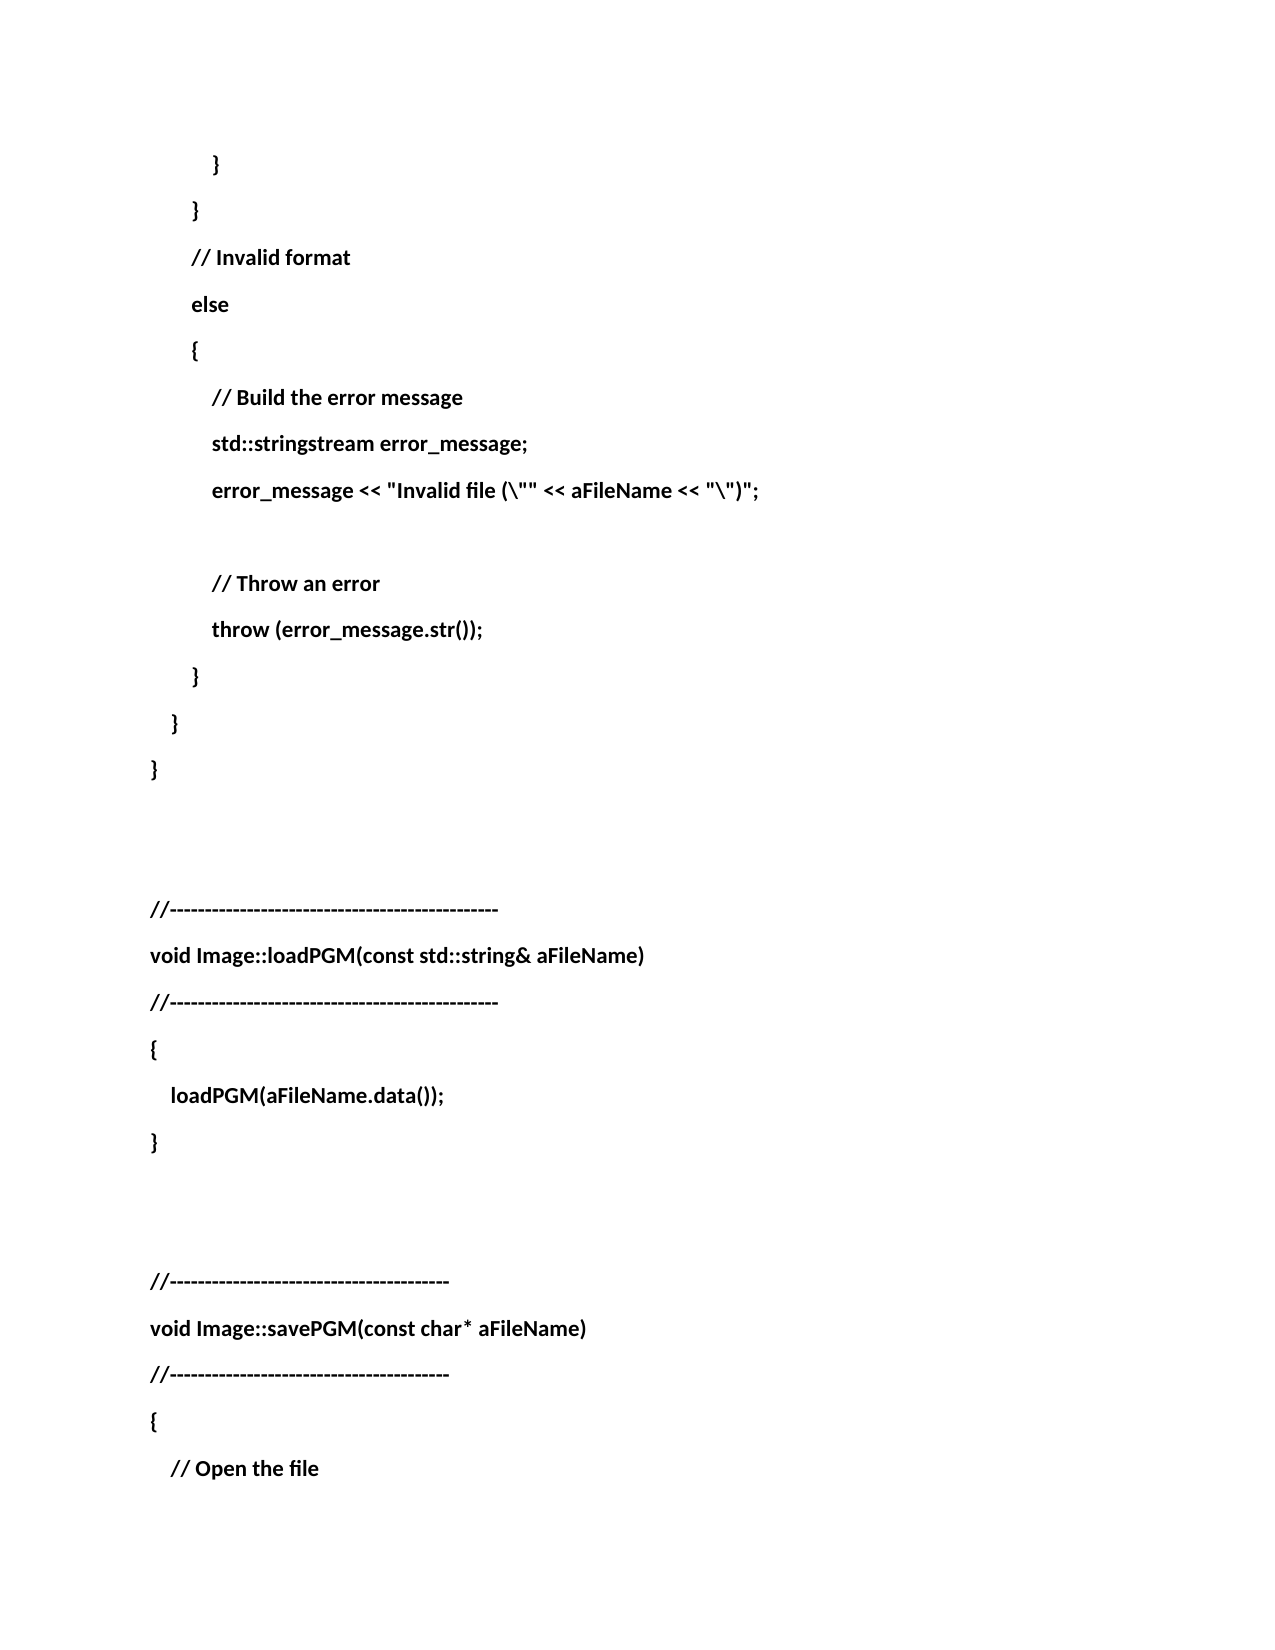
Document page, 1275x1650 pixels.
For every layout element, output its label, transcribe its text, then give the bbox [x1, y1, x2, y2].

text throw (error_message.str()); [150, 616, 1125, 644]
text else [150, 290, 1125, 318]
text } [150, 1128, 1125, 1156]
text // Build the error message [150, 383, 1125, 411]
text // Throw an error [150, 569, 1125, 597]
text { [150, 1035, 1125, 1063]
text // Open the file [150, 1454, 1125, 1482]
text } [150, 150, 1125, 178]
text //---------------------------------------- [150, 1267, 1125, 1296]
text // Invalid format [150, 243, 1125, 271]
text } [150, 709, 1125, 737]
text void Image::savePGM(const char* aFileName) [150, 1314, 1125, 1342]
text } [150, 197, 1125, 224]
text } [150, 755, 1125, 783]
text void Image::loadPGM(const std::string& aFileName) [150, 942, 1125, 969]
text error_message << "Invalid file (\"" << aFileName << "\")"; [150, 476, 1125, 504]
text { [150, 1407, 1125, 1435]
text //---------------------------------------- [150, 1361, 1125, 1389]
text //----------------------------------------------- [150, 988, 1125, 1016]
text std::stringstream error_message; [150, 429, 1125, 457]
text //----------------------------------------------- [150, 895, 1125, 923]
text } [150, 662, 1125, 690]
text loadPGM(aFileName.data()); [150, 1081, 1125, 1109]
text { [150, 336, 1125, 364]
